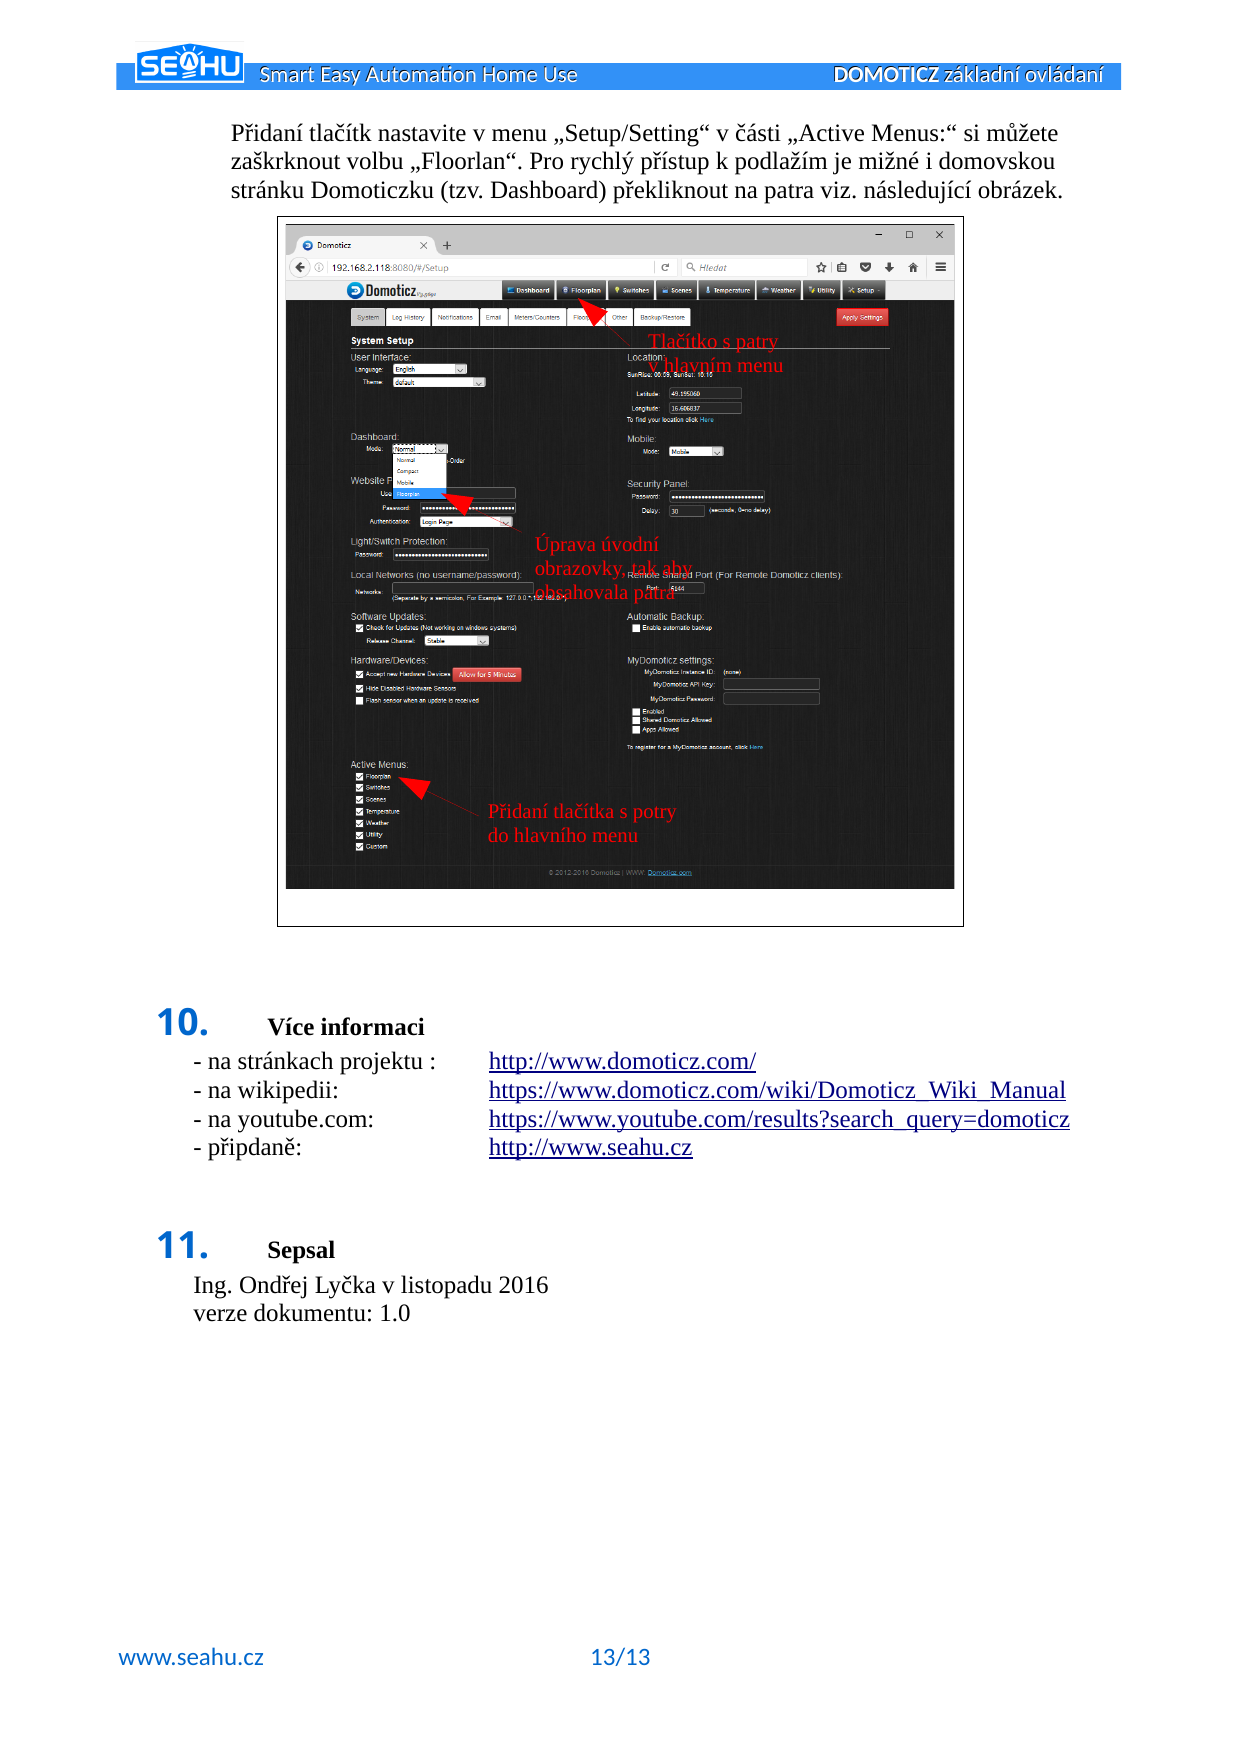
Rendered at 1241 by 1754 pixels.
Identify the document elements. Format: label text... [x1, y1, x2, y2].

list Sepsal Ing. Ondřej Lyčka v listopadu 2016 [156, 1219, 1122, 1298]
list Přidaní tlačítk nastavite v menu „Setup/Setting“ v části „Active Menus:“ si můžete zaškrknout volbu „Floorlan“. Pro rychlý přístup k podlažím je mižné i domovskou stránku Domoticzku (tzv. Dashboard) překliknout na patra viz. následující obrázek. [193, 118, 1122, 204]
list verze dokumentu: 1.0 [156, 1298, 1122, 1327]
picture [285, 224, 955, 889]
picture [135, 41, 245, 83]
list Více informaci - na stránkach projektu : http://www.domoticz.com/ - na wikipedii: https://www.domoticz.com/wiki/Domoticz_Wiki_Manual - na youtube.com: https://www.youtube.com/results?search_query=domoticz - připdaně: http://www.seahu.cz [156, 995, 1122, 1161]
